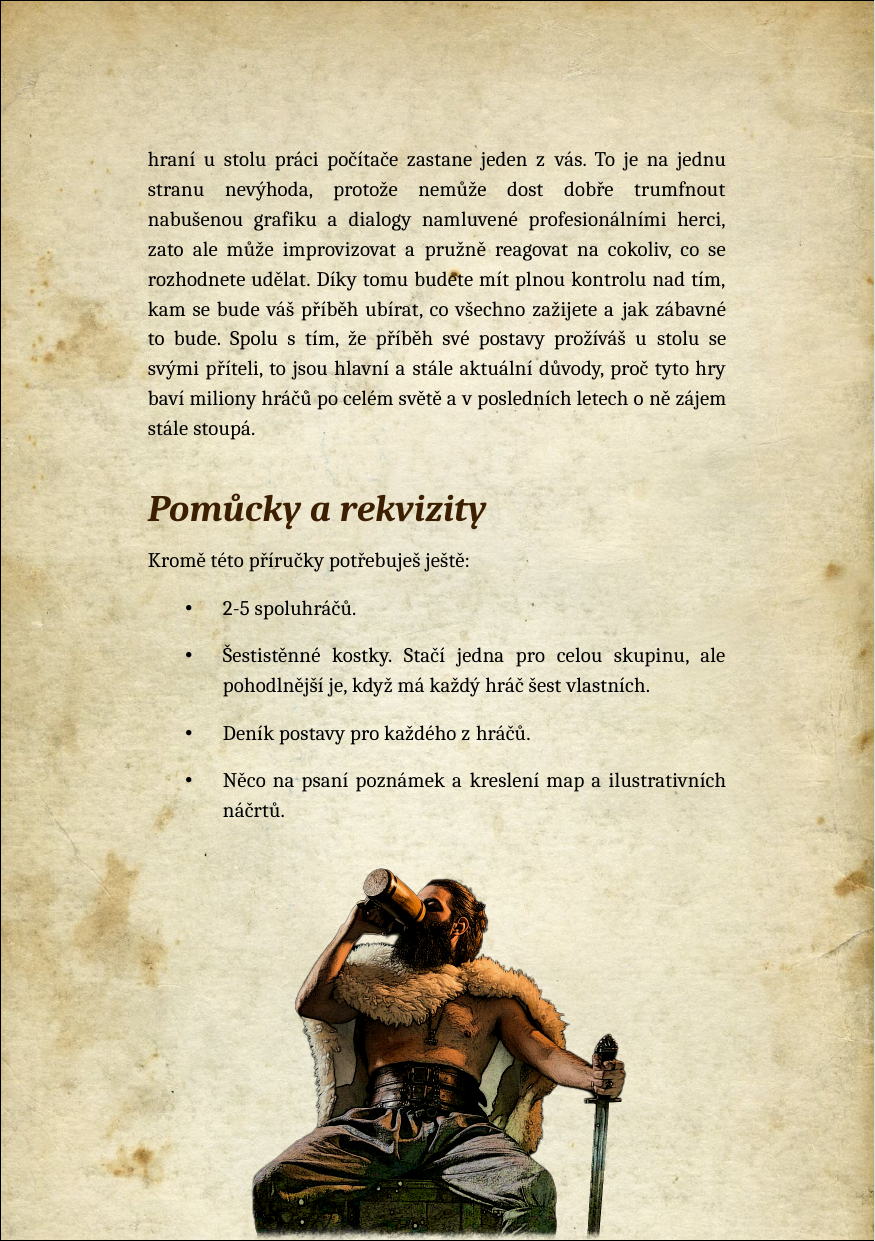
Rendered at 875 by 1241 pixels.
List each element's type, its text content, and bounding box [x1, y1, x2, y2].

picture [1, 1, 874, 1241]
list Něco na psaní poznámek a⁠ kreslení map a⁠ ilustrativních náčrtů. [185, 769, 726, 823]
list 2-5 spoluhráčů. [185, 596, 726, 620]
text Kromě této příručky potřebuješ ještě: [148, 549, 726, 573]
text hraní u⁠ stolu práci počítače zastane jeden z⁠ vás. To je na jednu stranu nevýhoda, protože nemůže dost dobře trumfnout nabušenou grafiku a⁠ dialogy namluvené profesionálními herci, zato ale může improvizovat a⁠ pružně reagovat na cokoliv, co se rozhodnete udělat. Díky tomu budete mít plnou kontrolu nad tím, kam se bude váš příběh ubírat, co všechno zažijete a⁠ jak zábavné to bude. Spolu s⁠ tím, že příběh své postavy prožíváš u⁠ stolu se svými příteli, to jsou hlavní a⁠ stále aktuální důvody, proč tyto hry baví miliony hráčů po celém světě a⁠ v⁠ posledních letech o⁠ ně zájem stále stoupá. [148, 148, 726, 441]
subtitle Pomůcky a⁠ rekvizity [148, 488, 726, 531]
list Šestistěnné kostky. Stačí jedna pro celou skupinu, ale pohodlnější je, když má každý hráč šest vlastních. [185, 644, 726, 698]
list Deník postavy pro každého z⁠ hráčů. [185, 722, 726, 746]
